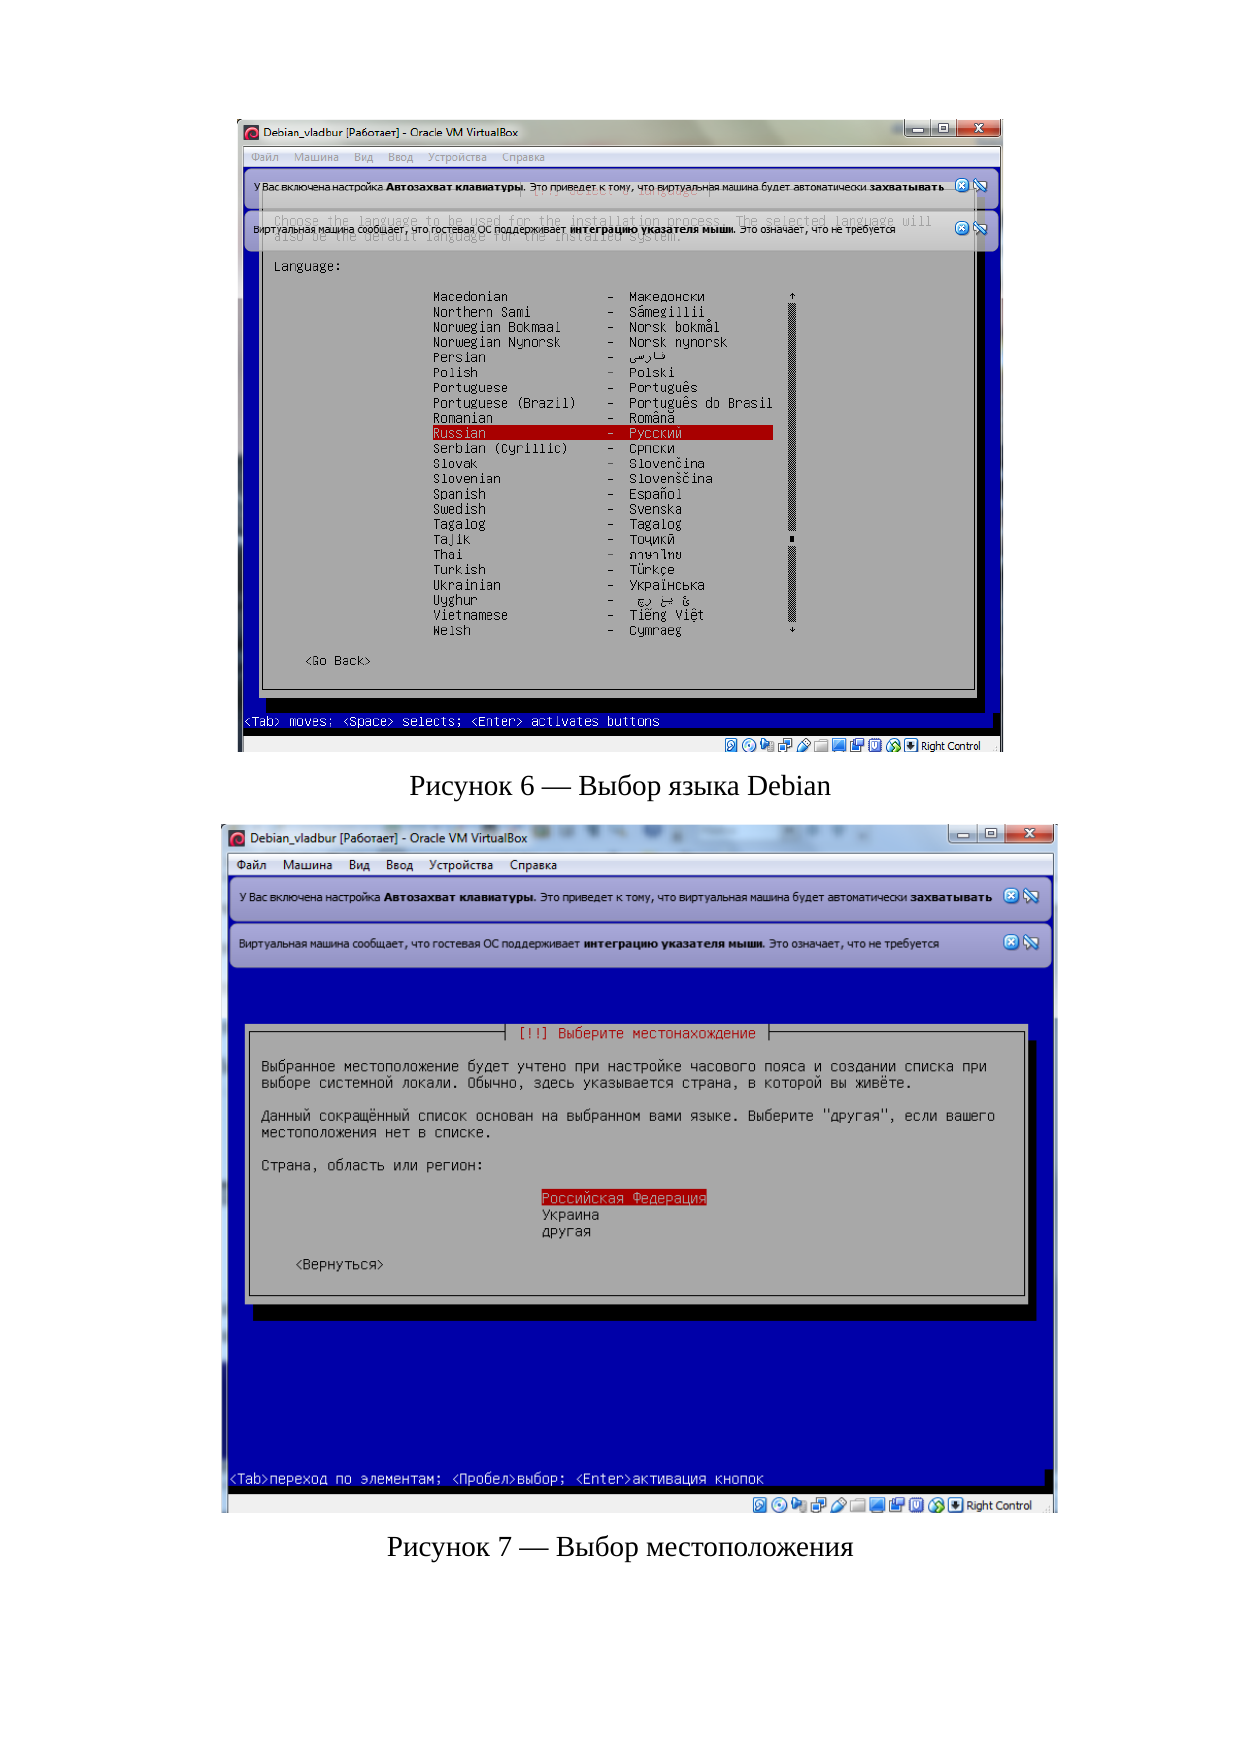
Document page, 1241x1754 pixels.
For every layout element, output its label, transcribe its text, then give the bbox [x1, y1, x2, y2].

text Рисунок 6 — Выбор языка Debian [118, 118, 1122, 802]
text Рисунок 7 — Выбор местоположения [118, 819, 1122, 1563]
